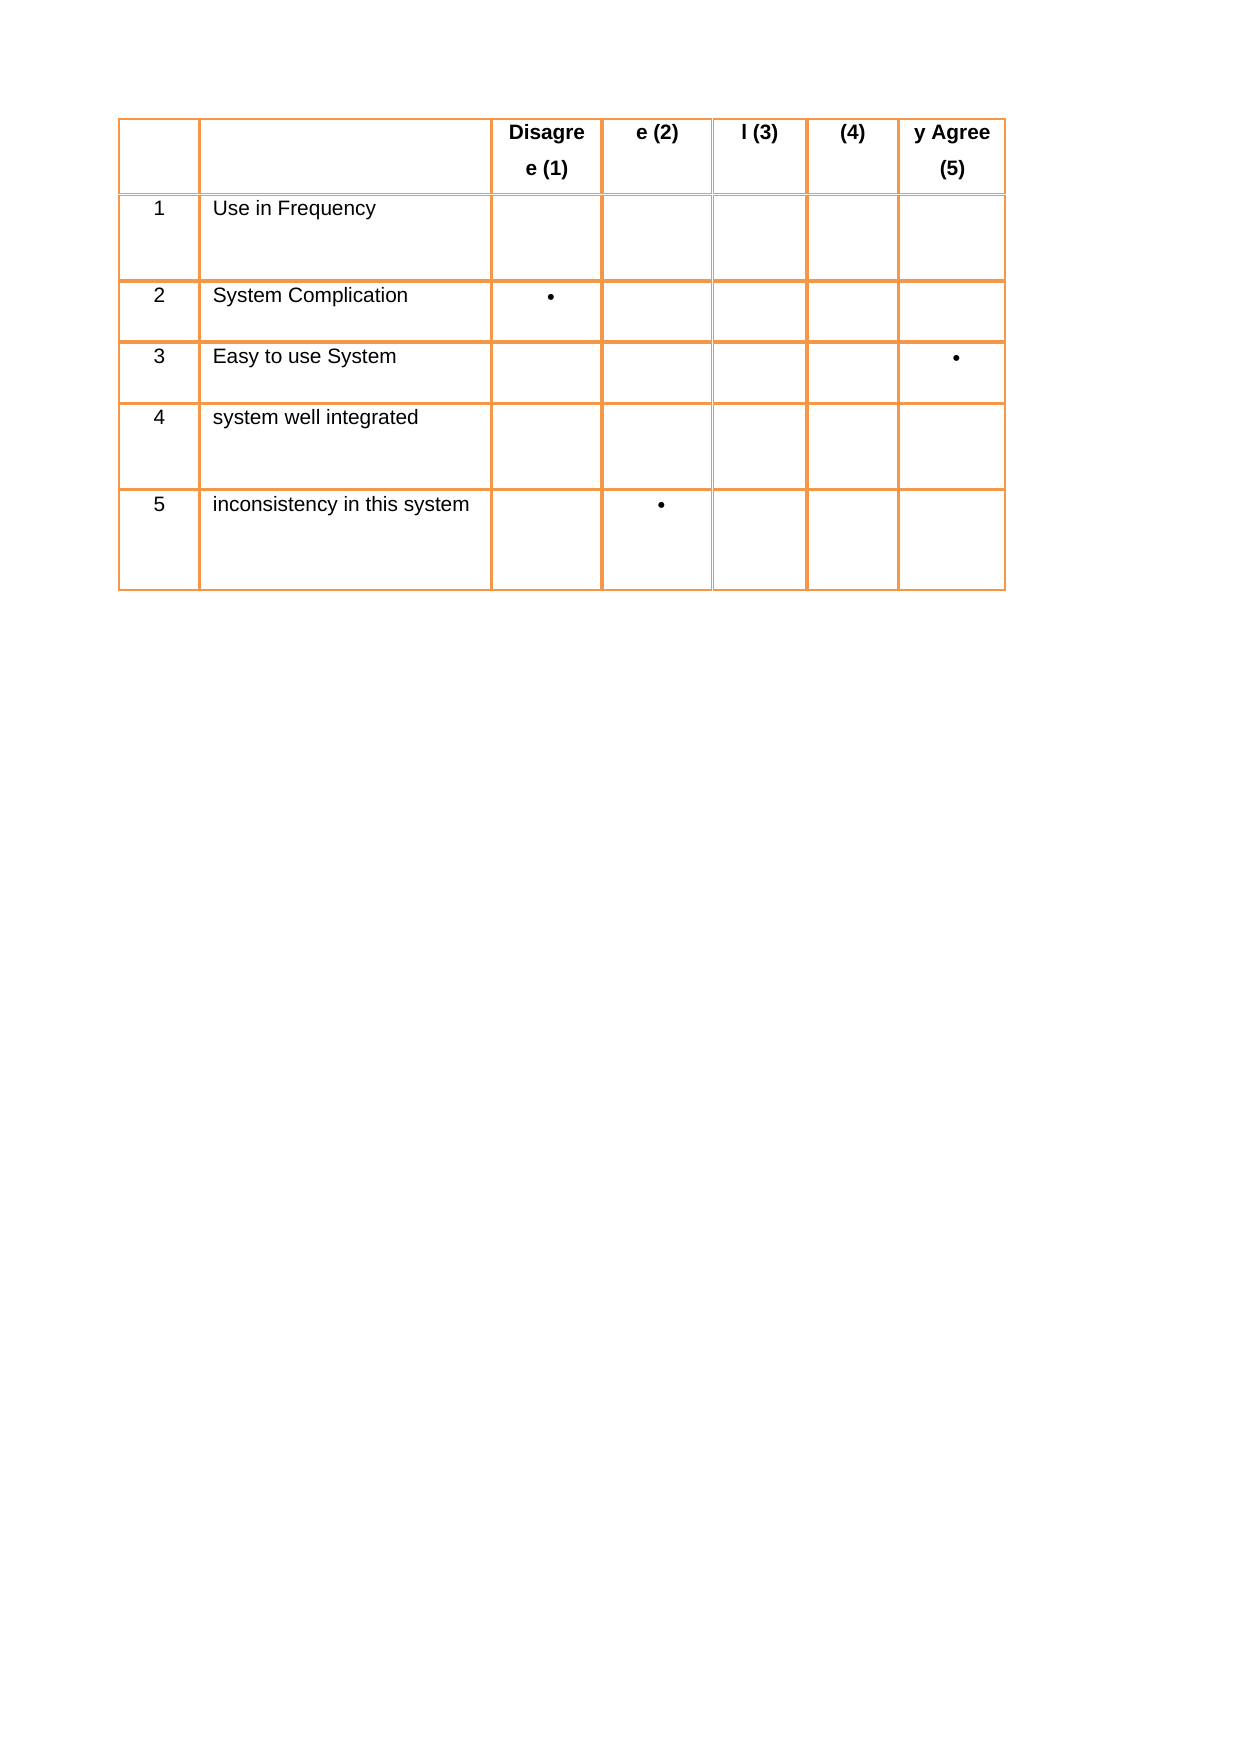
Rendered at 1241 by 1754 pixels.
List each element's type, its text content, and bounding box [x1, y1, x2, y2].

table_cell [809, 283, 897, 340]
table_cell 1 [120, 196, 198, 279]
table_cell y Agree (5) [900, 120, 1004, 193]
table_cell [714, 283, 805, 340]
table_cell Disagree (1) [493, 120, 600, 193]
table_cell [714, 491, 805, 589]
table_cell [900, 196, 1004, 279]
table_cell Use in Frequency [201, 196, 490, 279]
table_cell 3 [120, 344, 198, 402]
table_cell [493, 344, 600, 402]
table_cell [900, 283, 1004, 340]
table_cell [714, 196, 805, 279]
table_cell System Complication [201, 283, 490, 340]
table_cell 5 [120, 491, 198, 589]
table_cell [900, 491, 1004, 589]
table_cell [493, 405, 600, 488]
table_cell l (3) [714, 120, 805, 193]
table_cell [201, 120, 490, 193]
table_cell [714, 344, 805, 402]
table_cell [604, 196, 711, 279]
table_cell [604, 344, 711, 402]
table_cell [120, 120, 198, 193]
table_cell [809, 405, 897, 488]
table_cell inconsistency in this system [201, 491, 490, 589]
table_cell [900, 405, 1004, 488]
table_cell [809, 196, 897, 279]
table_cell 4 [120, 405, 198, 488]
table_cell [809, 491, 897, 589]
table_cell e (2) [604, 120, 711, 193]
table_cell [493, 491, 600, 589]
table_cell [604, 491, 711, 589]
table_cell [493, 283, 600, 340]
table_cell [604, 283, 711, 340]
table_cell [604, 405, 711, 488]
table_cell Easy to use System [201, 344, 490, 402]
table_cell [900, 344, 1004, 402]
table_cell [714, 405, 805, 488]
table_cell [809, 344, 897, 402]
table_cell [493, 196, 600, 279]
table_cell system well integrated [201, 405, 490, 488]
table_cell 2 [120, 283, 198, 340]
table_cell (4) [809, 120, 897, 193]
